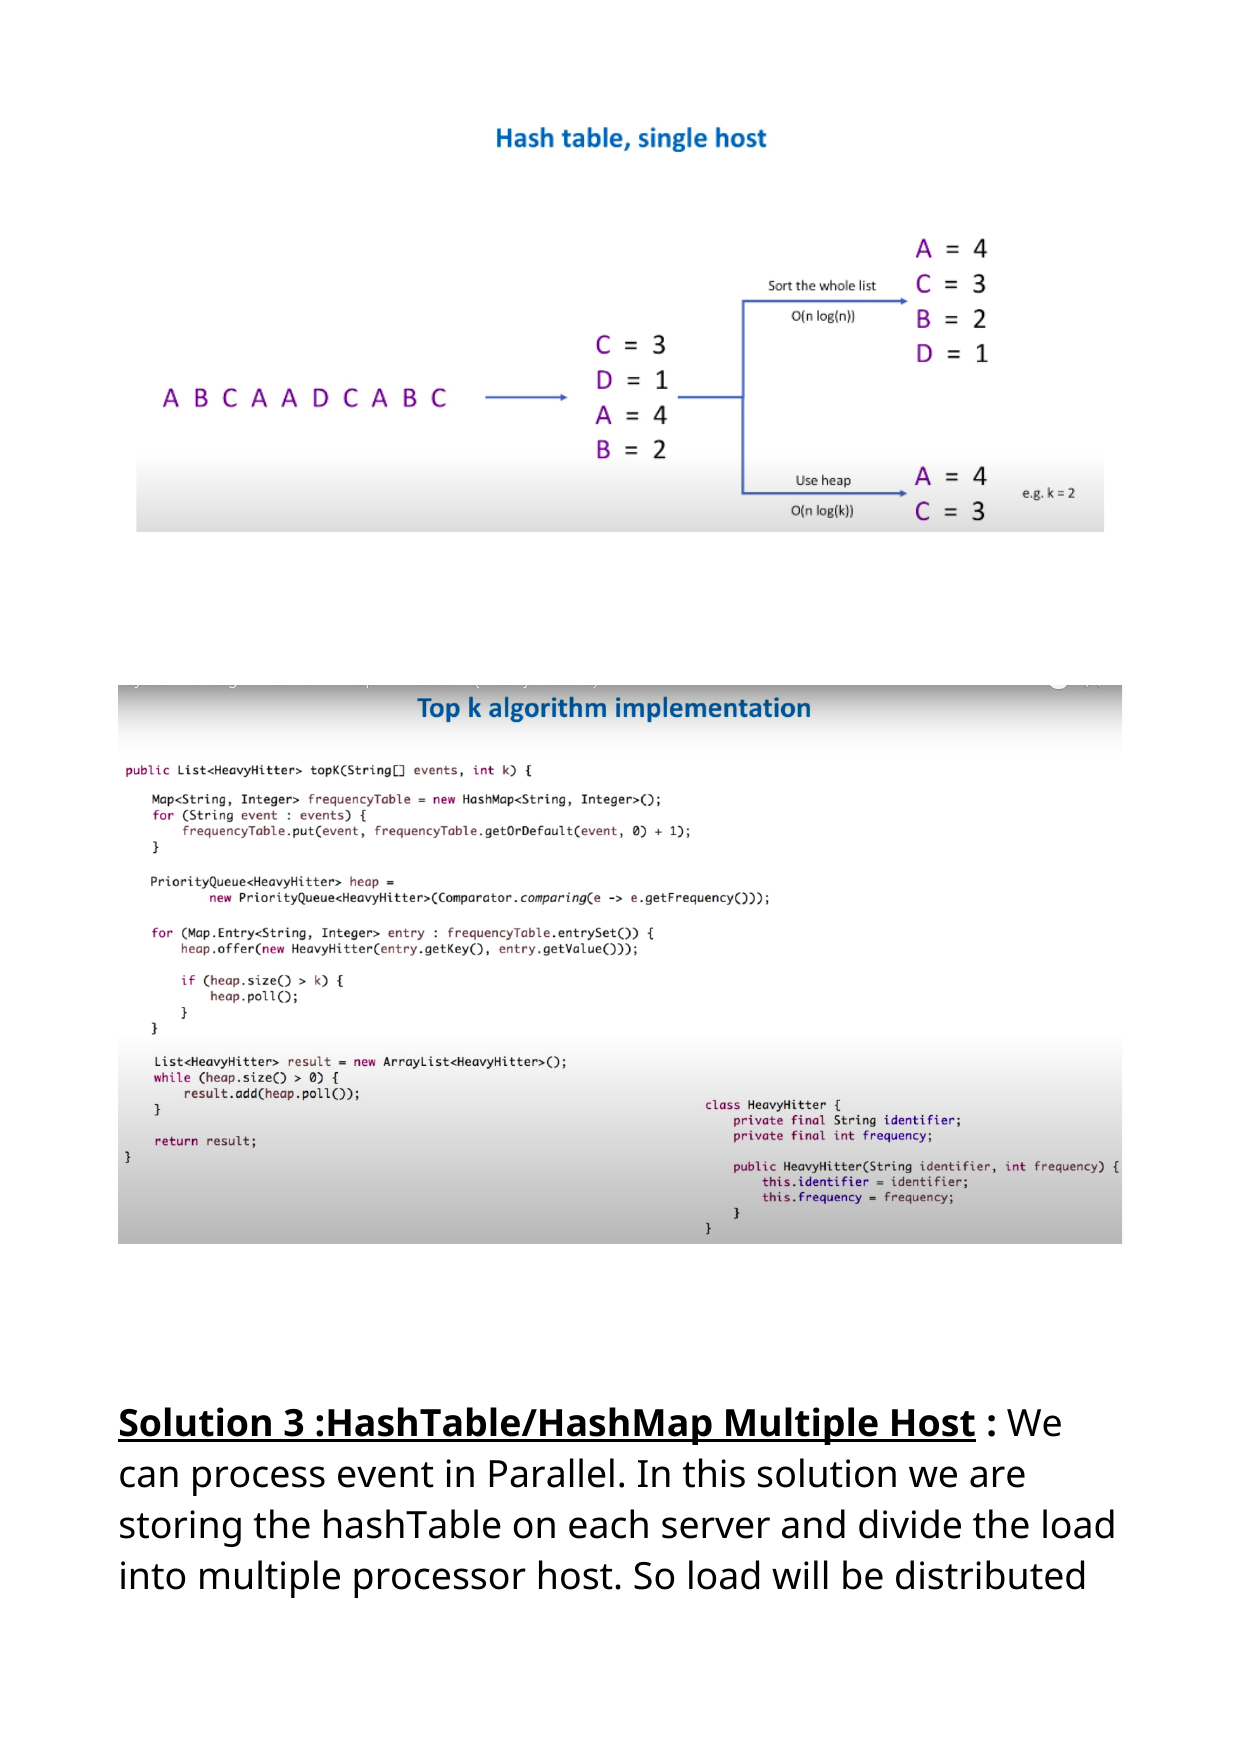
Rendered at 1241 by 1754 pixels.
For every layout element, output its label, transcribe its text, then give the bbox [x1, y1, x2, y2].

text Solution 3 :HashTable/HashMap Multiple Host : We can process event in Parallel. In this solution we are storing the hashTable on each server and divide the load into multiple processor host. So load will be distributed [118, 1396, 1122, 1600]
picture [118, 685, 1123, 1244]
picture [136, 118, 1105, 532]
